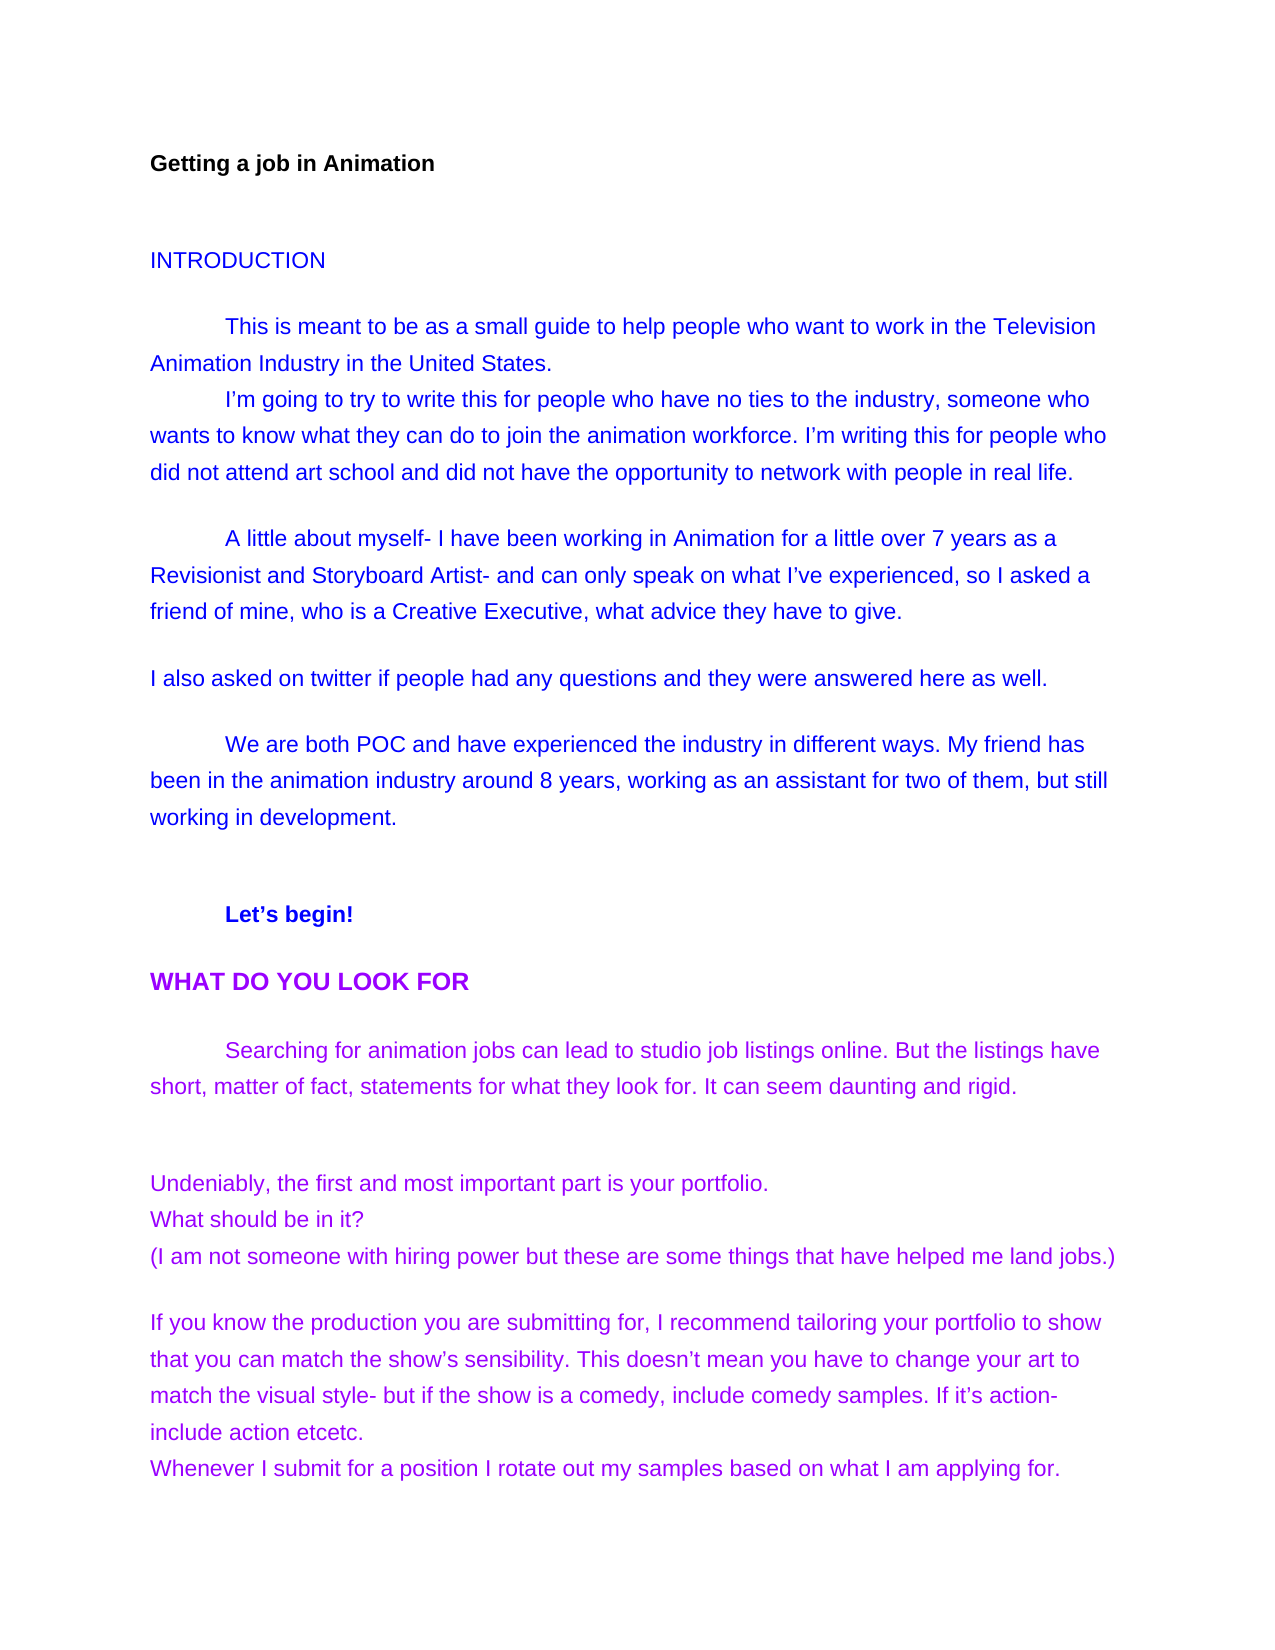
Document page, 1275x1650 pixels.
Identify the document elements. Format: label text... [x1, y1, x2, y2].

text We are both POC and have experienced the industry in different ways. My friend has been in the animation industry around 8 years, working as an assistant for two of them, but still working in development. [150, 731, 1125, 830]
text What should be in it? [150, 1206, 1125, 1233]
text I’m going to try to write this for people who have no ties to the industry, someone who wants to know what they can do to join the animation workforce. I’m writing this for people who did not attend art school and did not have the opportunity to network with people in real life. [150, 386, 1125, 485]
text WHAT DO YOU LOOK FOR [150, 967, 1125, 996]
text Getting a job in Animation [150, 150, 1125, 176]
text Whenever I submit for a position I rotate out my samples based on what I am applying for. [150, 1455, 1125, 1481]
text I also asked on twitter if people had any questions and they were answered here as well. [150, 664, 1125, 691]
text Searching for animation jobs can lead to studio job listings online. But the listings have short, matter of fact, statements for what they look for. It can seem daunting and rigid. [150, 1037, 1125, 1100]
text INTRODUCTION [150, 247, 1125, 273]
text Let’s begin! [150, 901, 1125, 927]
text (I am not someone with hiring power but these are some things that have helped me land jobs.) [150, 1243, 1125, 1269]
text A little about myself- I have been working in Animation for a little over 7 years as a Revisionist and Storyboard Artist- and can only speak on what I’ve experienced, so I asked a friend of mine, who is a Creative Executive, what advice they have to give. [150, 525, 1125, 624]
text Undeniably, the first and most important part is your portfolio. [150, 1170, 1125, 1196]
text This is meant to be as a small guide to help people who want to work in the Television Animation Industry in the United States. [150, 313, 1125, 376]
text If you know the production you are submitting for, I recommend tailoring your portfolio to show that you can match the show’s sensibility. This doesn’t mean you have to change your art to match the visual style- but if the show is a comedy, include comedy samples. If it’s action- include action etcetc. [150, 1309, 1125, 1445]
